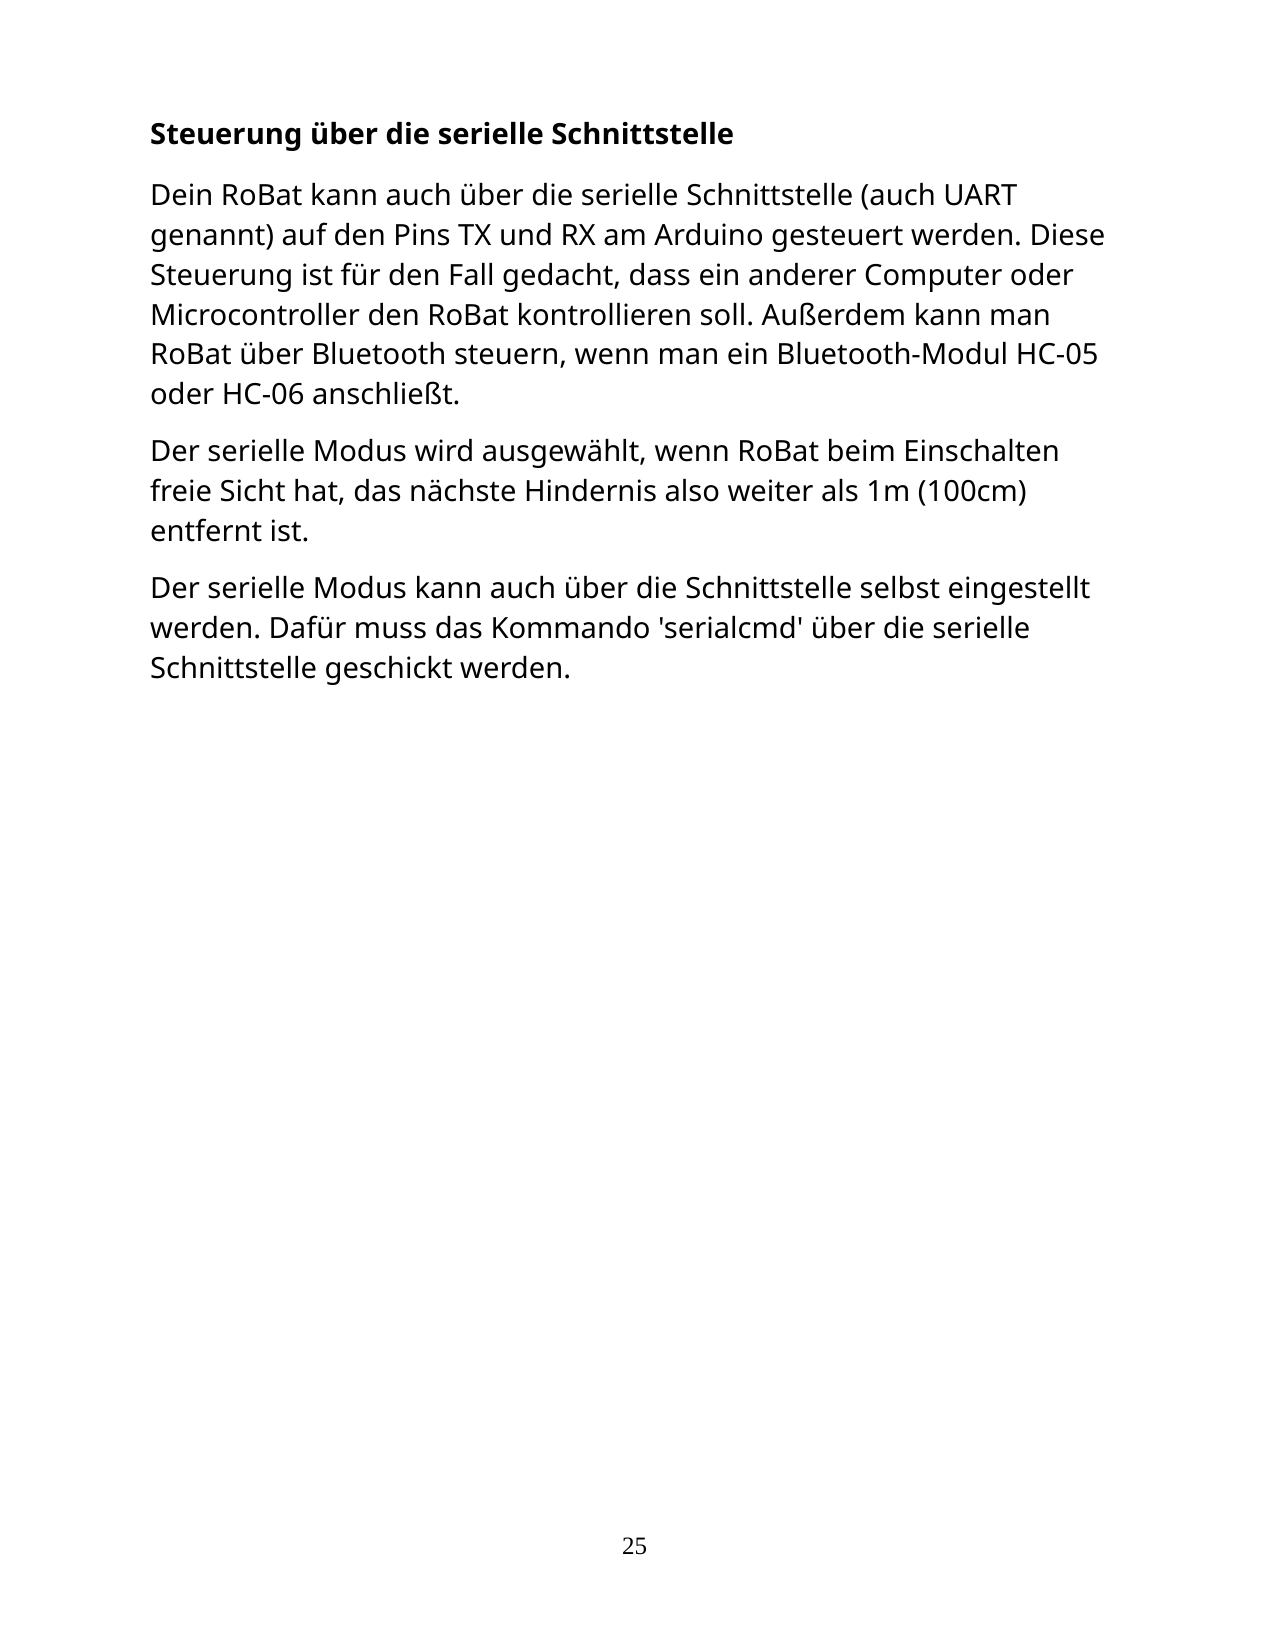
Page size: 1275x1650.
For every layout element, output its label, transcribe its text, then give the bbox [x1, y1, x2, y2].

text Der serielle Modus wird ausgewählt, wenn RoBat beim Einschalten freie Sicht hat, das nächste Hindernis also weiter als 1m (100cm) entfernt ist. [150, 431, 1125, 550]
subtitle Steuerung über die serielle Schnittstelle [150, 113, 1125, 153]
text Der serielle Modus kann auch über die Schnittstelle selbst eingestellt werden. Dafür muss das Kommando 'serialcmd' über die serielle Schnittstelle geschickt werden. [150, 568, 1125, 687]
text Dein RoBat kann auch über die serielle Schnittstelle (auch UART genannt) auf den Pins TX und RX am Arduino gesteuert werden. Diese Steuerung ist für den Fall gedacht, dass ein anderer Computer oder Microcontroller den RoBat kontrollieren soll. Außerdem kann man RoBat über Bluetooth steuern, wenn man ein Bluetooth-Modul HC-05 oder HC-06 anschließt. [150, 175, 1125, 413]
